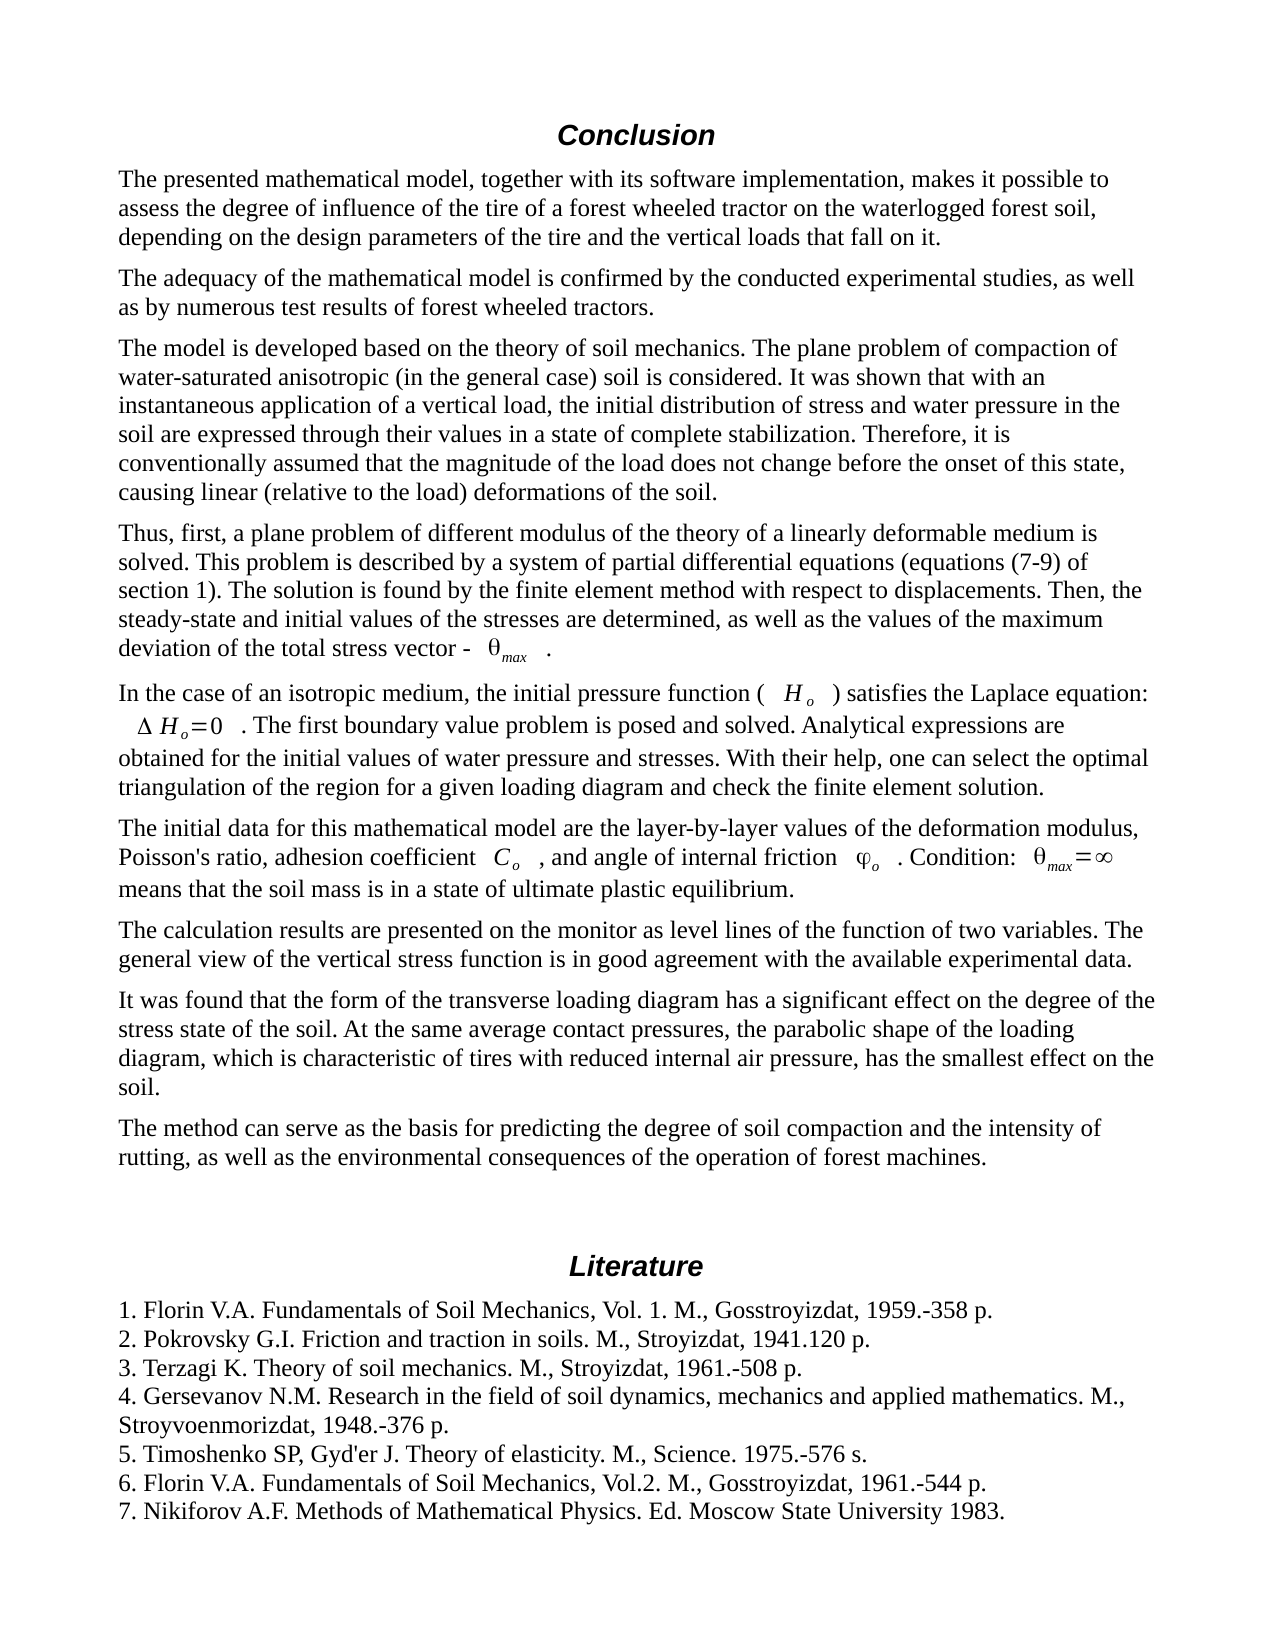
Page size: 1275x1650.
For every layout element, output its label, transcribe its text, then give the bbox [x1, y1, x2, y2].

subtitle Literature [118, 1249, 1157, 1283]
text 4. Gersevanov N.M. Research in the field of soil dynamics, mechanics and applied mathematics. M., Stroyvoenmorizdat, 1948.-376 p. [118, 1381, 1157, 1439]
text Thus, first, a plane problem of different modulus of the theory of a linearly deformable medium is solved. This problem is described by a system of partial differential equations (equations (7-9) of section 1). The solution is found by the finite element method with respect to displacements. Then, the steady-state and initial values ​​of the stresses are determined, as well as the values ​​of the maximum deviation of the total stress vector -. [118, 518, 1157, 665]
text 7. Nikiforov A.F. Methods of Mathematical Physics. Ed. Moscow State University 1983. [118, 1496, 1157, 1525]
text The model is developed based on the theory of soil mechanics. The plane problem of compaction of water-saturated anisotropic (in the general case) soil is considered. It was shown that with an instantaneous application of a vertical load, the initial distribution of stress and water pressure in the soil are expressed through their values ​​in a state of complete stabilization. Therefore, it is conventionally assumed that the magnitude of the load does not change before the onset of this state, causing linear (relative to the load) deformations of the soil. [118, 333, 1157, 505]
subtitle Conclusion [118, 118, 1157, 152]
text The presented mathematical model, together with its software implementation, makes it possible to assess the degree of influence of the tire of a forest wheeled tractor on the waterlogged forest soil, depending on the design parameters of the tire and the vertical loads that fall on it. [118, 164, 1157, 250]
text It was found that the form of the transverse loading diagram has a significant effect on the degree of the stress state of the soil. At the same average contact pressures, the parabolic shape of the loading diagram, which is characteristic of tires with reduced internal air pressure, has the smallest effect on the soil. [118, 985, 1157, 1100]
text In the case of an isotropic medium, the initial pressure function () satisfies the Laplace equation:. The first boundary value problem is posed and solved. Analytical expressions are obtained for the initial values ​​of water pressure and stresses. With their help, one can select the optimal triangulation of the region for a given loading diagram and check the finite element solution. [118, 678, 1157, 800]
text 1. Florin V.A. Fundamentals of Soil Mechanics, Vol. 1. M., Gosstroyizdat, 1959.-358 p. [118, 1295, 1157, 1324]
text 6. Florin V.A. Fundamentals of Soil Mechanics, Vol.2. M., Gosstroyizdat, 1961.-544 p. [118, 1468, 1157, 1496]
text The calculation results are presented on the monitor as level lines of the function of two variables. The general view of the vertical stress function is in good agreement with the available experimental data. [118, 915, 1157, 973]
text The initial data for this mathematical model are the layer-by-layer values ​​of the deformation modulus, Poisson's ratio, adhesion coefficient, and angle of internal friction. Condition: means that the soil mass is in a state of ultimate plastic equilibrium. [118, 813, 1157, 903]
text 2. Pokrovsky G.I. Friction and traction in soils. M., Stroyizdat, 1941.120 p. [118, 1324, 1157, 1353]
text The adequacy of the mathematical model is confirmed by the conducted experimental studies, as well as by numerous test results of forest wheeled tractors. [118, 263, 1157, 320]
text 5. Timoshenko SP, Gyd'er J. Theory of elasticity. M., Science. 1975.-576 s. [118, 1439, 1157, 1468]
text The method can serve as the basis for predicting the degree of soil compaction and the intensity of rutting, as well as the environmental consequences of the operation of forest machines. [118, 1113, 1157, 1170]
text 3. Terzagi K. Theory of soil mechanics. M., Stroyizdat, 1961.-508 p. [118, 1353, 1157, 1381]
